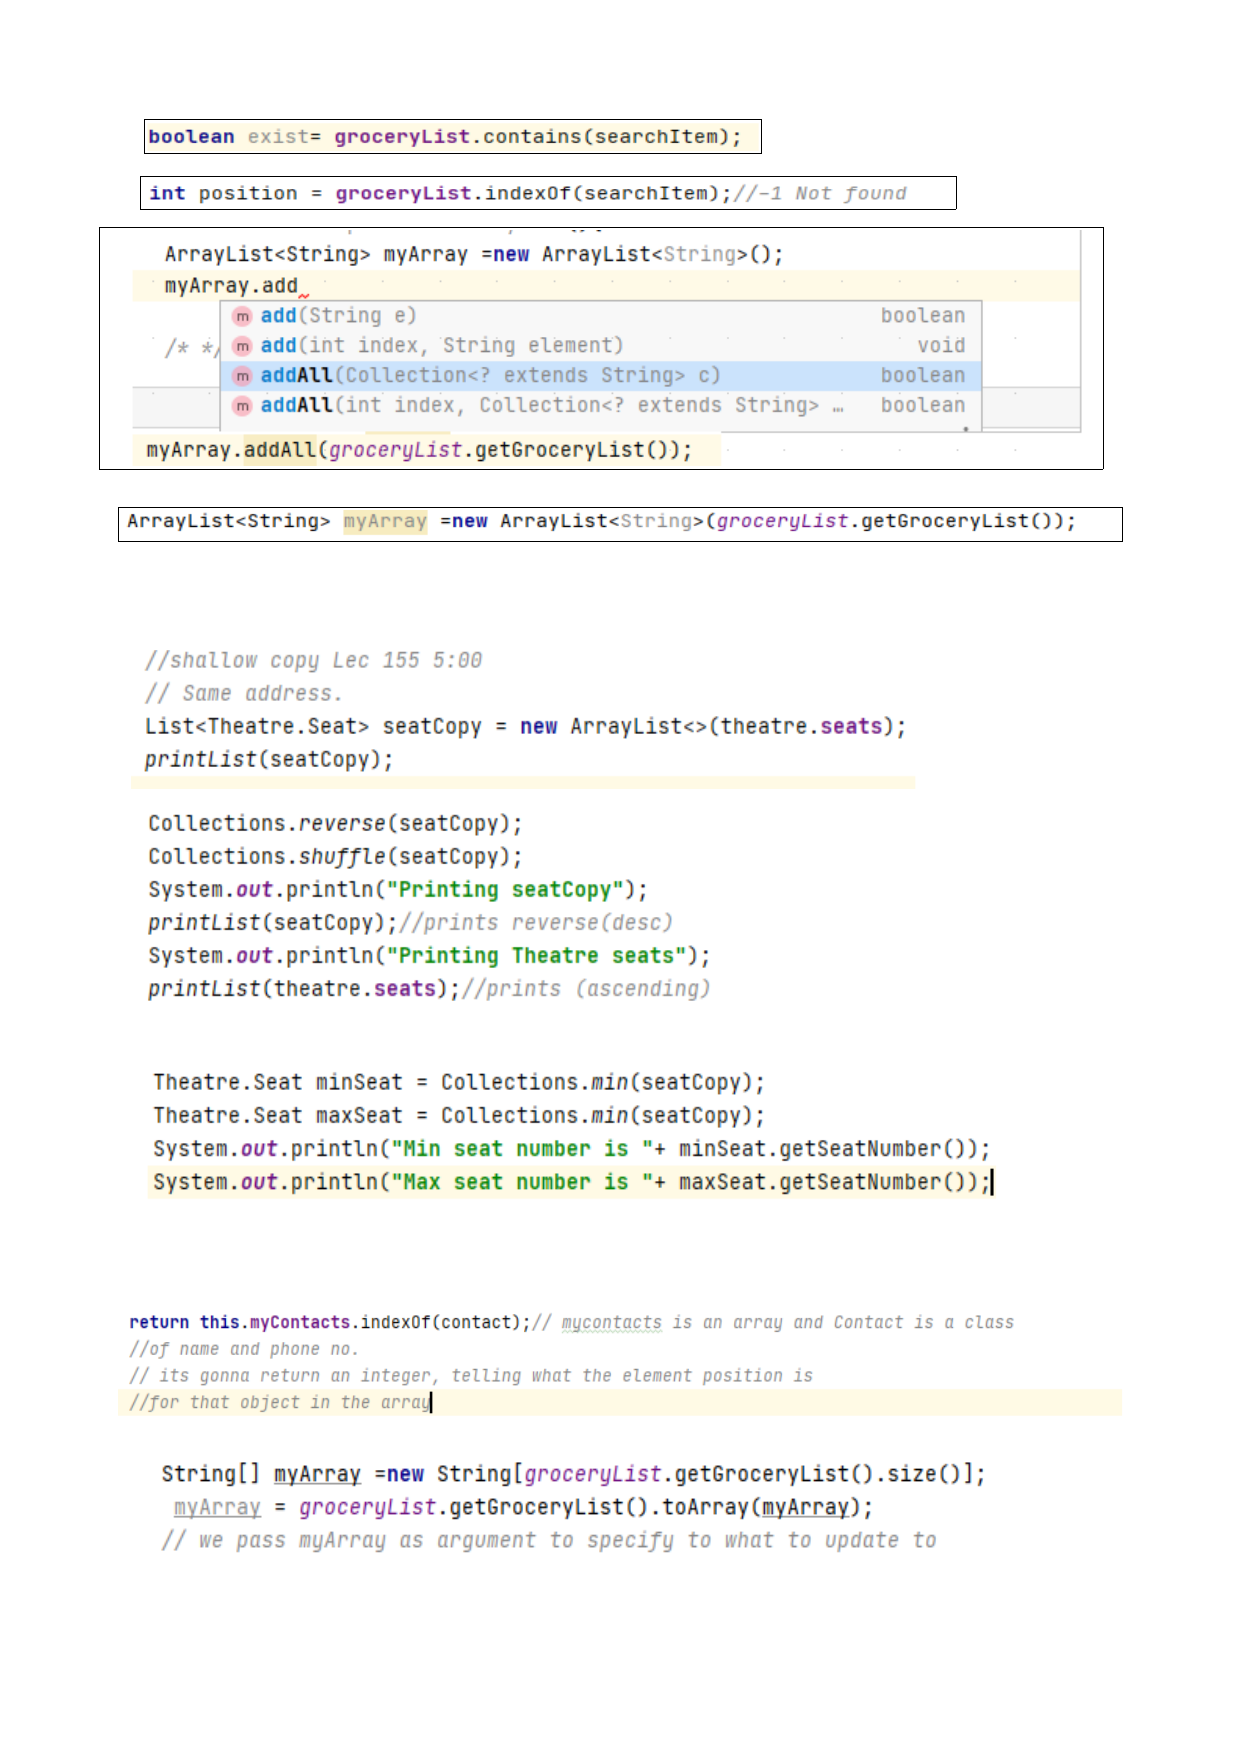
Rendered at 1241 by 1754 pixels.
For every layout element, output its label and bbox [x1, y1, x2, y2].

picture [131, 650, 916, 789]
picture [118, 1308, 1123, 1421]
picture [121, 510, 1119, 539]
picture [146, 1458, 1094, 1565]
picture [136, 810, 739, 1012]
picture [147, 1063, 997, 1207]
picture [147, 122, 759, 151]
picture [101, 230, 1100, 466]
picture [143, 179, 954, 206]
